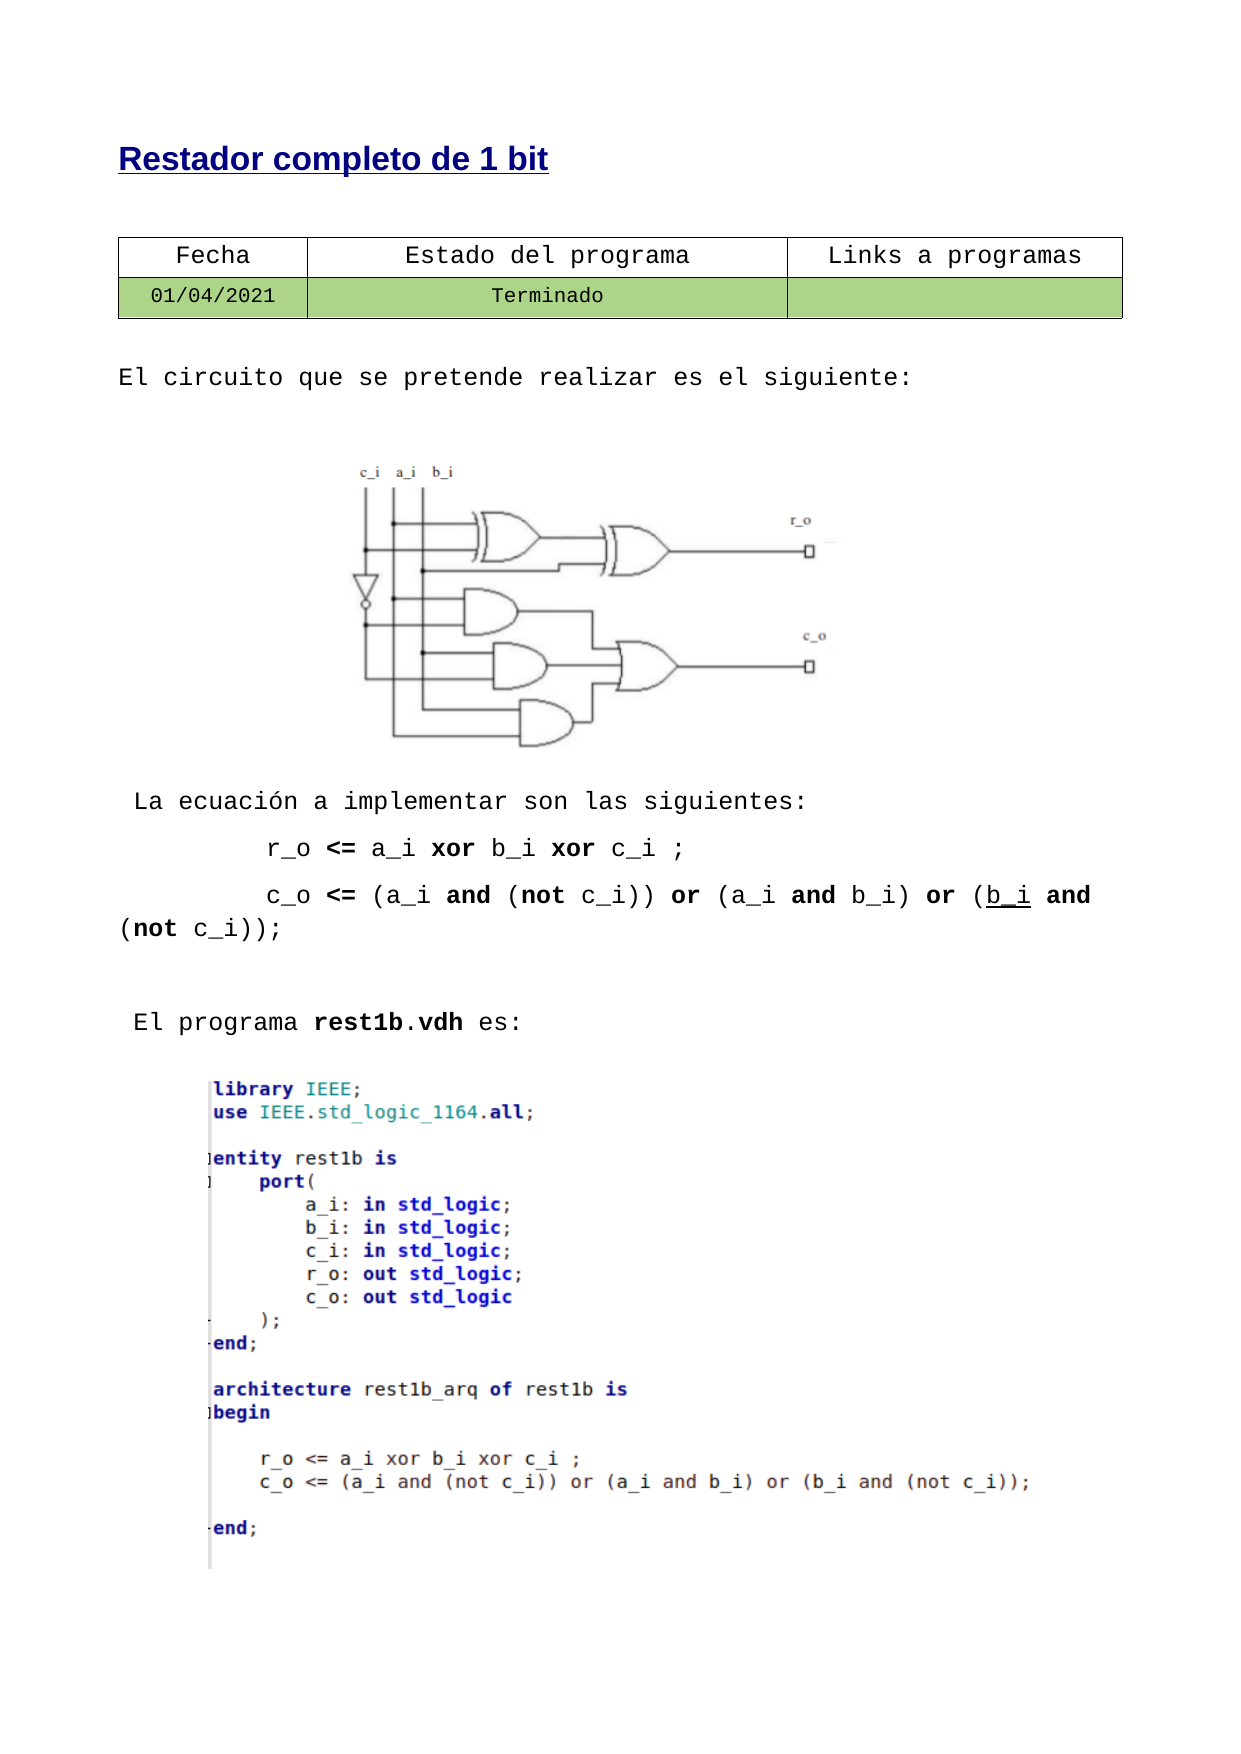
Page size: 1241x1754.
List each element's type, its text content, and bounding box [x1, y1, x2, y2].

text El programa rest1b.vdh es: [118, 1010, 1122, 1038]
table_header Fecha [119, 238, 307, 277]
subtitle Restador completo de 1 bit [118, 139, 1122, 178]
table_cell 01/04/2021 [119, 278, 307, 317]
picture [208, 1081, 1033, 1569]
text c_o <= (a_i and (not c_i)) or (a_i and b_i) or (b_i and (not c_i)); [118, 883, 1122, 944]
picture [344, 463, 848, 749]
text r_o <= a_i xor b_i xor c_i ; [118, 836, 1122, 864]
text El circuito que se pretende realizar es el siguiente: [118, 364, 1122, 393]
text La ecuación a implementar son las siguientes: [118, 789, 1122, 817]
table_cell [788, 278, 1122, 317]
table_header Estado del programa [308, 238, 787, 277]
table_header Links a programas [788, 238, 1122, 277]
table_cell Terminado [308, 278, 787, 317]
